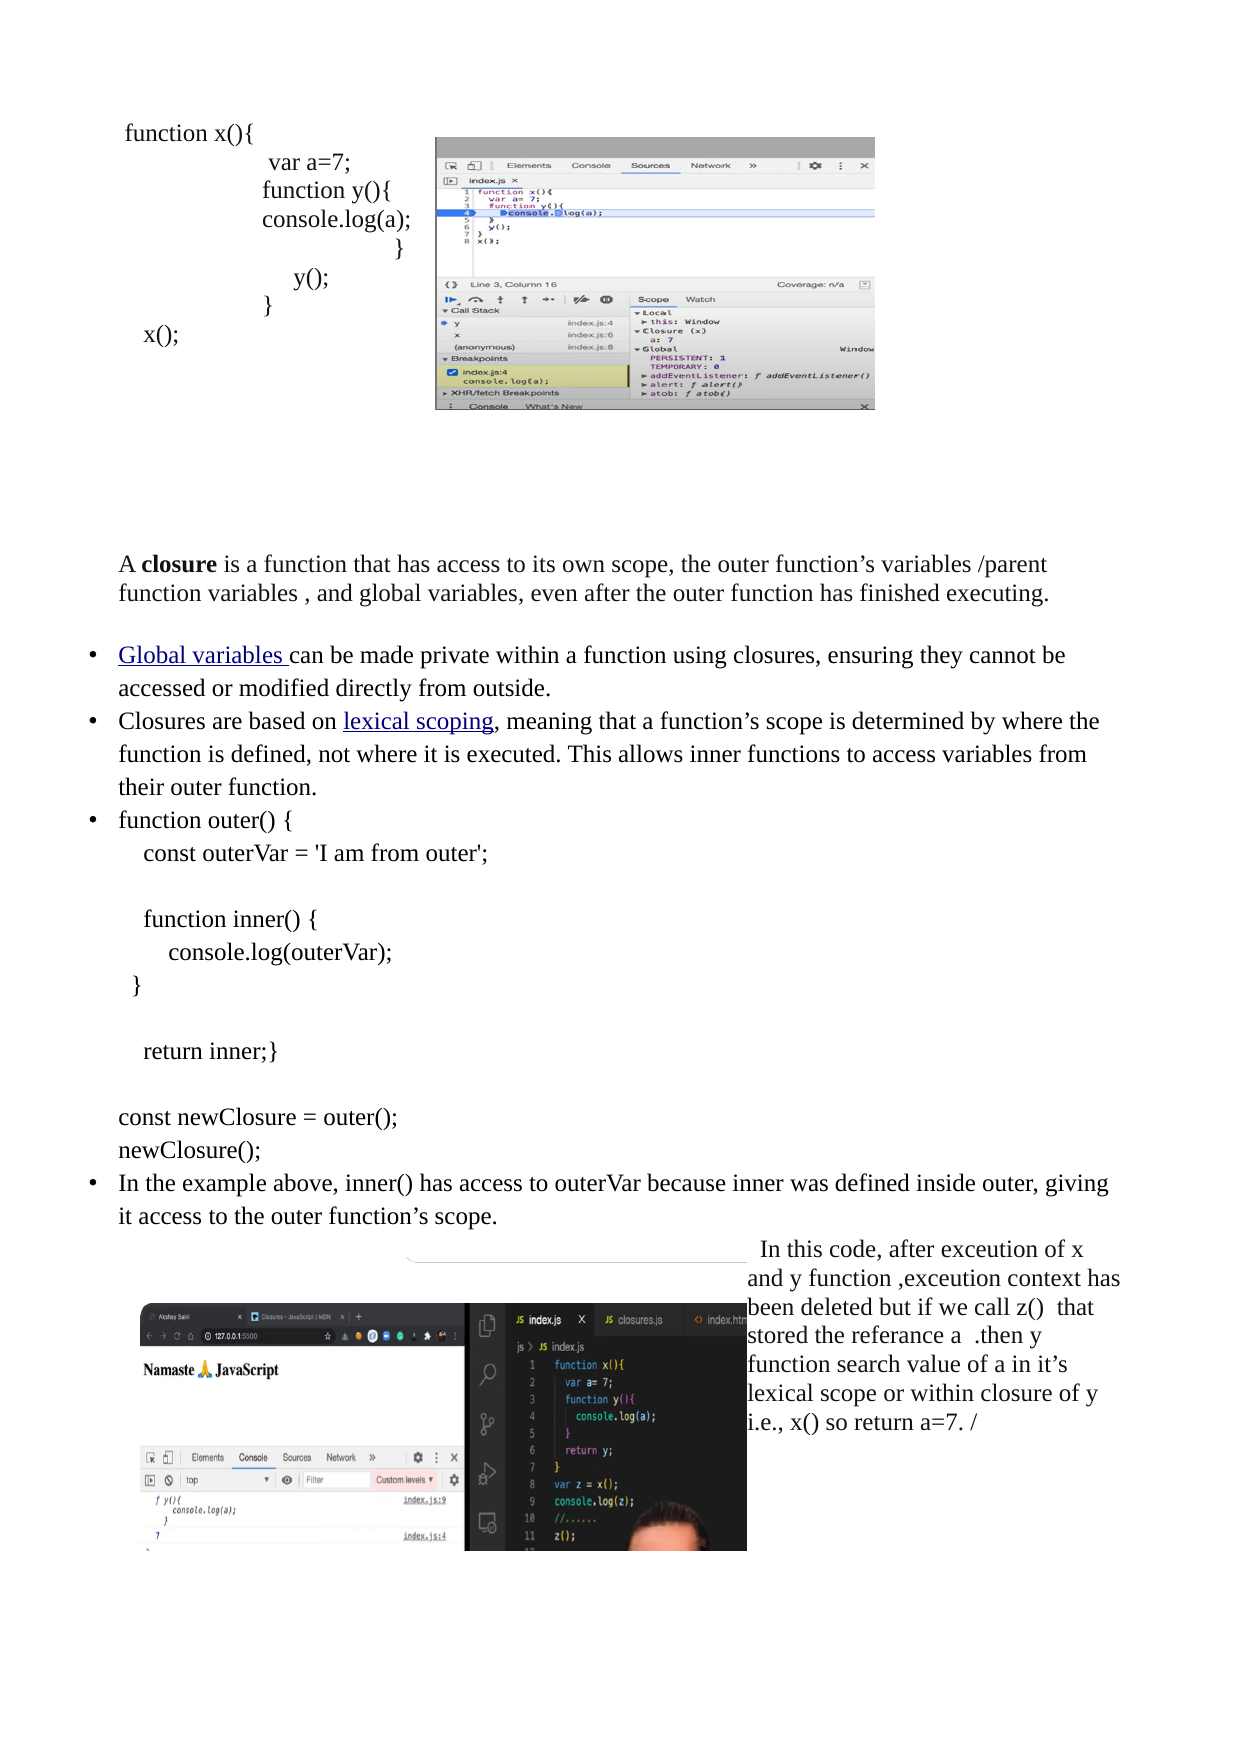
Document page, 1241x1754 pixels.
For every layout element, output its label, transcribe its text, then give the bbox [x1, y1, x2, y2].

list console.log(outerVar); [118, 937, 1122, 966]
text In this code, after exceution of x and y function ,exceution context has been deleted but if we call z() that stored the referance a .then y function search value of a in it’s lexical scope or within closure of y i.e., x() so return a=7. / [118, 1234, 1122, 1436]
text function x(){ [118, 118, 1122, 147]
text [875, 204, 1122, 233]
text } [118, 233, 435, 262]
list } [118, 970, 1122, 999]
list function inner() { [118, 904, 1122, 933]
text y(); [118, 262, 435, 291]
text [875, 176, 1122, 204]
text [875, 319, 1122, 348]
text [875, 291, 1122, 319]
text function y(){ [118, 176, 435, 204]
text [875, 262, 1122, 291]
list const outerVar = 'I am from outer'; [118, 838, 1122, 867]
list In the example above, inner() has access to outerVar because inner was defined inside outer, giving it access to the outer function’s scope. [118, 1168, 1122, 1230]
text A closure is a function that has access to its own scope, the outer function’s variables /parent function variables , and global variables, even after the outer function has finished executing. [118, 549, 1122, 607]
text [875, 147, 1122, 176]
picture [435, 137, 875, 410]
text } [118, 291, 435, 319]
picture [126, 1257, 747, 1551]
text [875, 233, 1122, 262]
list Global variables can be made private within a function using closures, ensuring they cannot be accessed or modified directly from outside. [118, 640, 1122, 702]
list newClosure(); [118, 1135, 1122, 1164]
text console.log(a); [118, 204, 435, 233]
list Closures are based on lexical scoping, meaning that a function’s scope is determined by where the function is defined, not where it is executed. This allows inner functions to access variables from their outer function. [118, 706, 1122, 801]
list return inner;} [118, 1036, 1122, 1065]
list const newClosure = outer(); [118, 1102, 1122, 1131]
text var a=7; [118, 147, 435, 176]
list function outer() { [118, 805, 1122, 834]
text x(); [118, 319, 435, 348]
